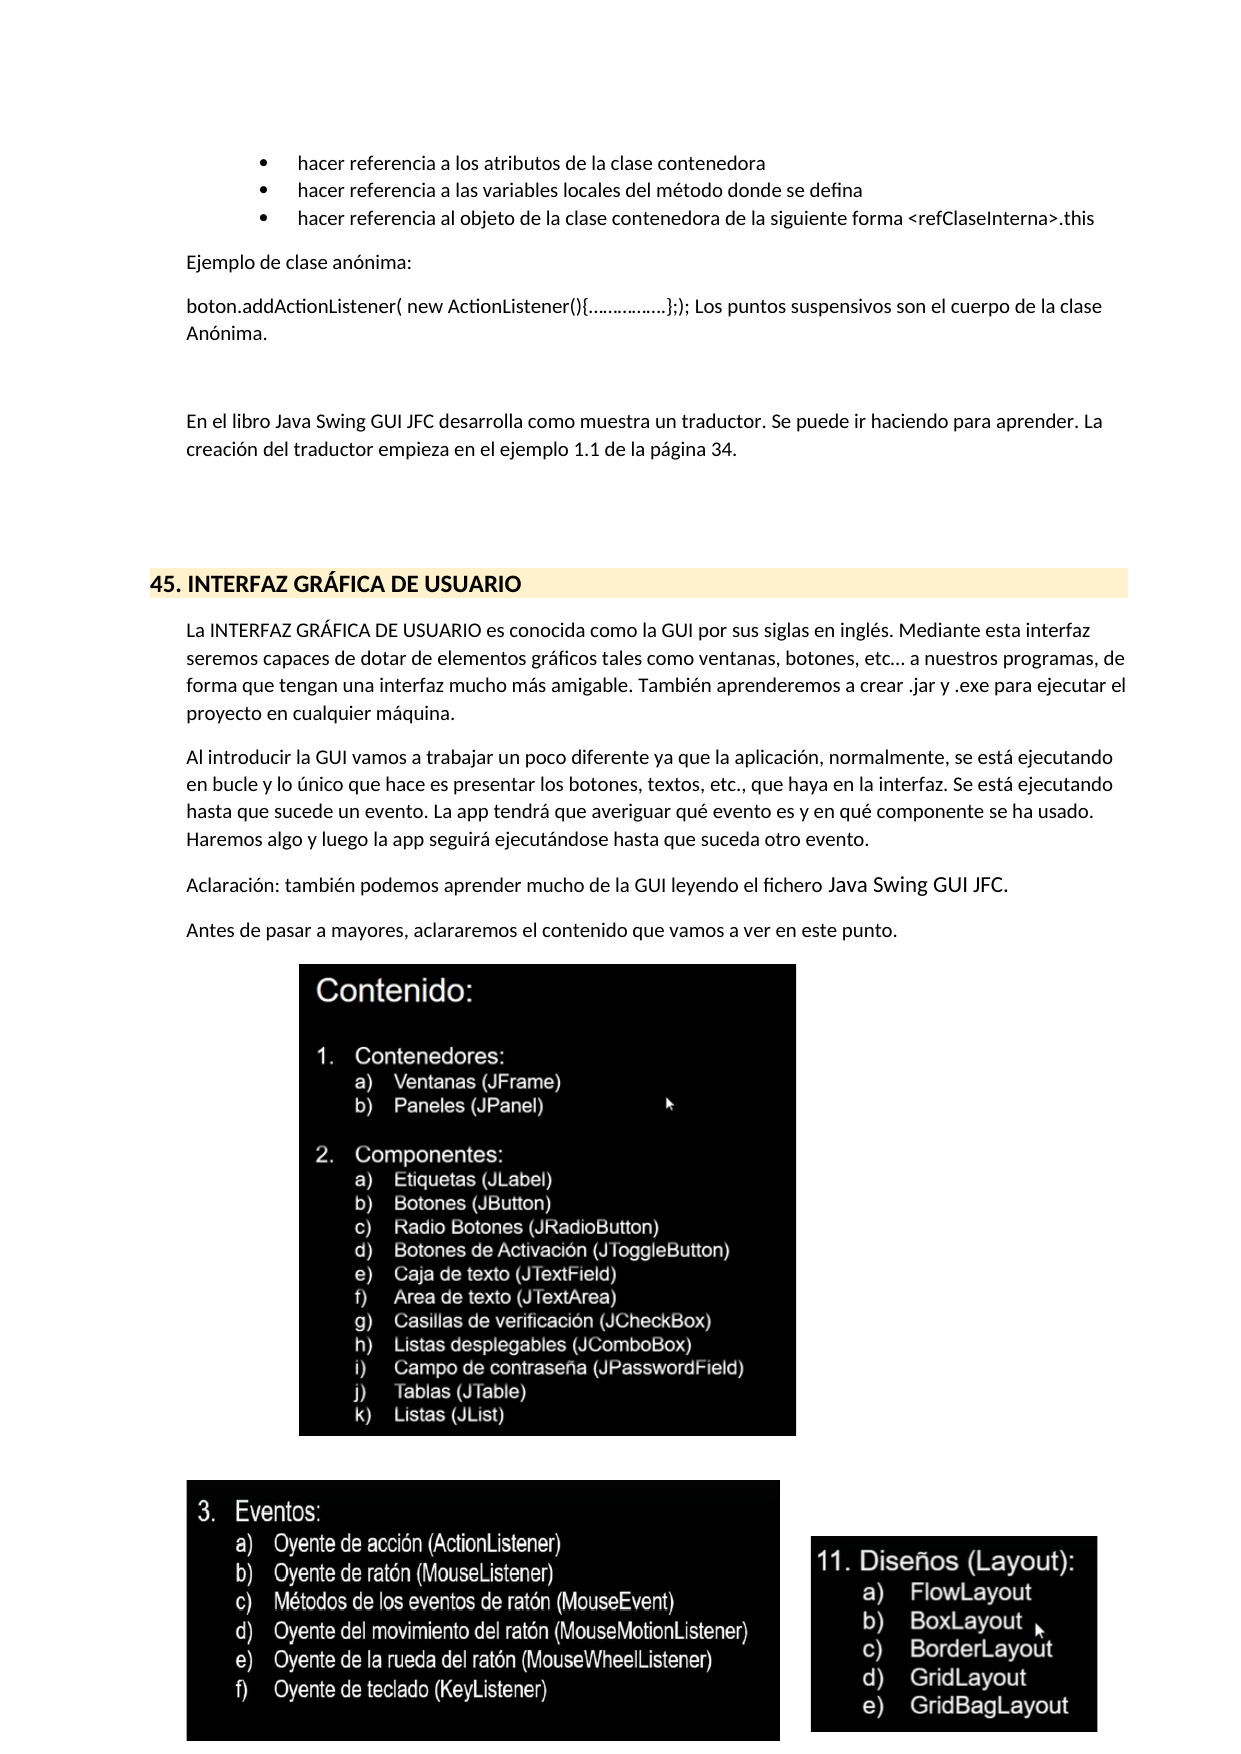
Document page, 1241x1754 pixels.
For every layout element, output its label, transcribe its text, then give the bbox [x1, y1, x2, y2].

picture [299, 964, 797, 1436]
list INTERFAZ GRÁFICA DE USUARIO [150, 568, 1128, 598]
list hacer referencia al objeto de la clase contenedora de la siguiente forma <refClaseInterna>.this [260, 205, 1128, 230]
text boton.addActionListener( new ActionListener(){…………….};); Los puntos suspensivos son el cuerpo de la clase Anónima. [186, 293, 1128, 346]
text Al introducir la GUI vamos a trabajar un poco diferente ya que la aplicación, normalmente, se está ejecutando en bucle y lo único que hace es presentar los botones, textos, etc., que haya en la interfaz. Se está ejecutando hasta que sucede un evento. La app tendrá que averiguar qué evento es y en qué componente se ha usado. Haremos algo y luego la app seguirá ejecutándose hasta que suceda otro evento. [186, 744, 1128, 851]
picture [810, 1536, 1098, 1732]
text Ejemplo de clase anónima: [186, 249, 1128, 274]
text En el libro Java Swing GUI JFC desarrolla como muestra un traductor. Se puede ir haciendo para aprender. La creación del traductor empieza en el ejemplo 1.1 de la página 34. [186, 408, 1128, 461]
text La INTERFAZ GRÁFICA DE USUARIO es conocida como la GUI por sus siglas en inglés. Mediante esta interfaz seremos capaces de dotar de elementos gráficos tales como ventanas, botones, etc… a nuestros programas, de forma que tengan una interfaz mucho más amigable. También aprenderemos a crear .jar y .exe para ejecutar el proyecto en cualquier máquina. [186, 618, 1128, 725]
text Antes de pasar a mayores, aclararemos el contenido que vamos a ver en este punto. [186, 917, 1128, 942]
picture [213, 1480, 783, 1742]
list hacer referencia a los atributos de la clase contenedora [260, 150, 1128, 175]
text Aclaración: también podemos aprender mucho de la GUI leyendo el fichero Java Swing GUI JFC. [186, 870, 1128, 898]
list hacer referencia a las variables locales del método donde se defina [260, 177, 1128, 203]
